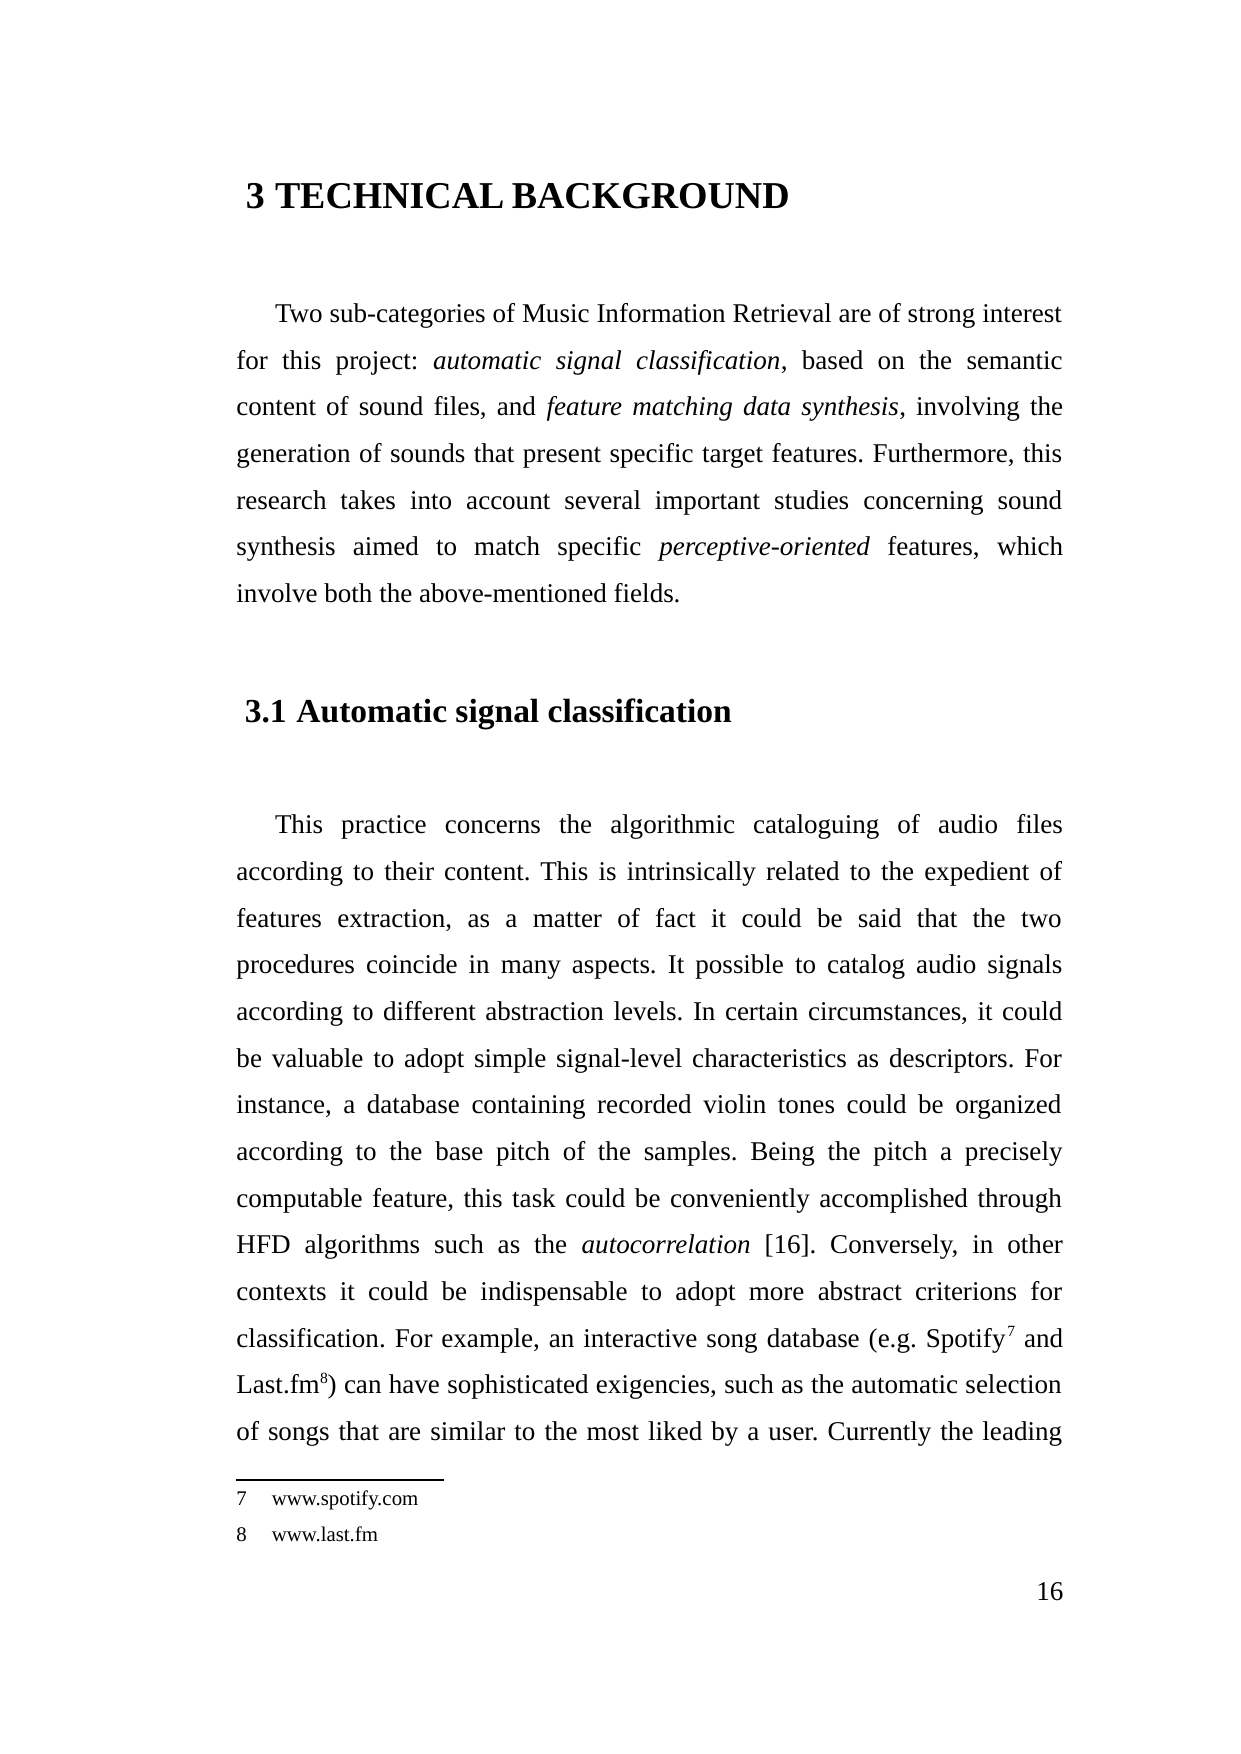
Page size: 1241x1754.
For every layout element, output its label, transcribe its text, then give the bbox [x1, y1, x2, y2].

text Two sub-categories of Music Information Retrieval are of strong interest for this project: automatic signal classification, based on the semantic content of sound files, and feature matching data synthesis, involving the generation of sounds that present specific target features. Furthermore, this research takes into account several important studies concerning sound synthesis aimed to match specific perceptive-oriented features, which involve both the above-mentioned fields. [236, 297, 1063, 608]
text This practice concerns the algorithmic cataloguing of audio files according to their content. This is intrinsically related to the expedient of features extraction, as a matter of fact it could be said that the two procedures coincide in many aspects. It possible to catalog audio signals according to different abstraction levels. In certain circumstances, it could be valuable to adopt simple signal-level characteristics as descriptors. For instance, a database containing recorded violin tones could be organized according to the base pitch of the samples. Being the pitch a precisely computable feature, this task could be conveniently accomplished through HFD algorithms such as the autocorrelation [16]. Conversely, in other contexts it could be indispensable to adopt more abstract criterions for classification. For example, an interactive song database (e.g. Spotify and Last.fm) can have sophisticated exigencies, such as the automatic selection of songs that are similar to the most liked by a user. Currently the leading [236, 808, 1063, 1446]
text www.last.fm [236, 1522, 1063, 1546]
text www.spotify.com [236, 1486, 1063, 1510]
subtitle Automatic signal classification [236, 691, 1063, 730]
subtitle TECHNICAL BACKGROUND [236, 173, 1063, 216]
